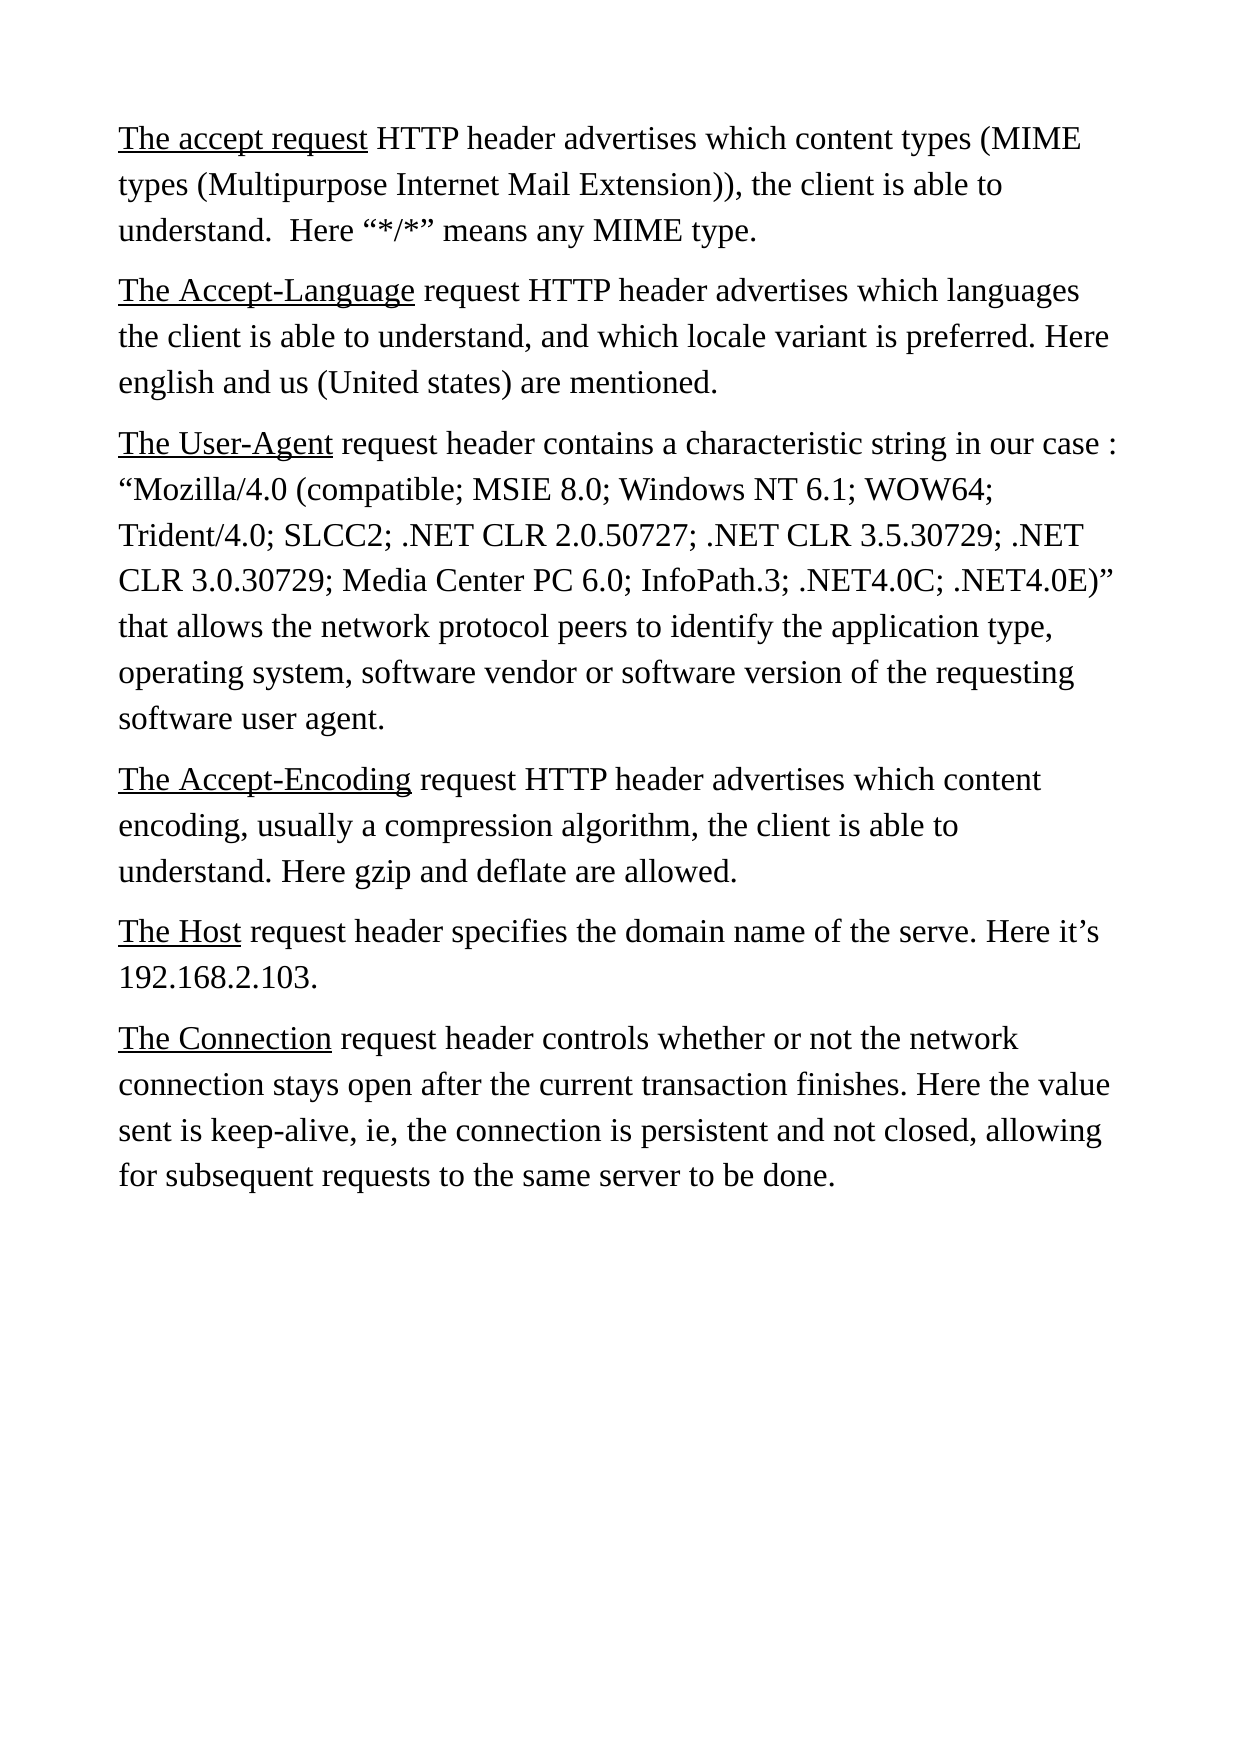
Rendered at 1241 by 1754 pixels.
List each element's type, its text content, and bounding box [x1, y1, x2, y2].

text The Accept-Encoding request HTTP header advertises which content encoding, usually a compression algorithm, the client is able to understand. Here gzip and deflate are allowed. [118, 759, 1122, 889]
text The Host request header specifies the domain name of the serve. Here it’s 192.168.2.103. [118, 911, 1122, 996]
text The Accept-Language request HTTP header advertises which languages the client is able to understand, and which locale variant is preferred. Here english and us (United states) are mentioned. [118, 271, 1122, 401]
text The User-Agent request header contains a characteristic string in our case : “Mozilla/4.0 (compatible; MSIE 8.0; Windows NT 6.1; WOW64; Trident/4.0; SLCC2; .NET CLR 2.0.50727; .NET CLR 3.5.30729; .NET CLR 3.0.30729; Media Center PC 6.0; InfoPath.3; .NET4.0C; .NET4.0E)” that allows the network protocol peers to identify the application type, operating system, software vendor or software version of the requesting software user agent. [118, 423, 1122, 737]
text The accept request HTTP header advertises which content types (MIME types (Multipurpose Internet Mail Extension)), the client is able to understand. Here “*/*” means any MIME type. [118, 118, 1122, 248]
text The Connection request header controls whether or not the network connection stays open after the current transaction finishes. Here the value sent is keep-alive, ie, the connection is persistent and not closed, allowing for subsequent requests to the same server to be done. [118, 1018, 1122, 1194]
